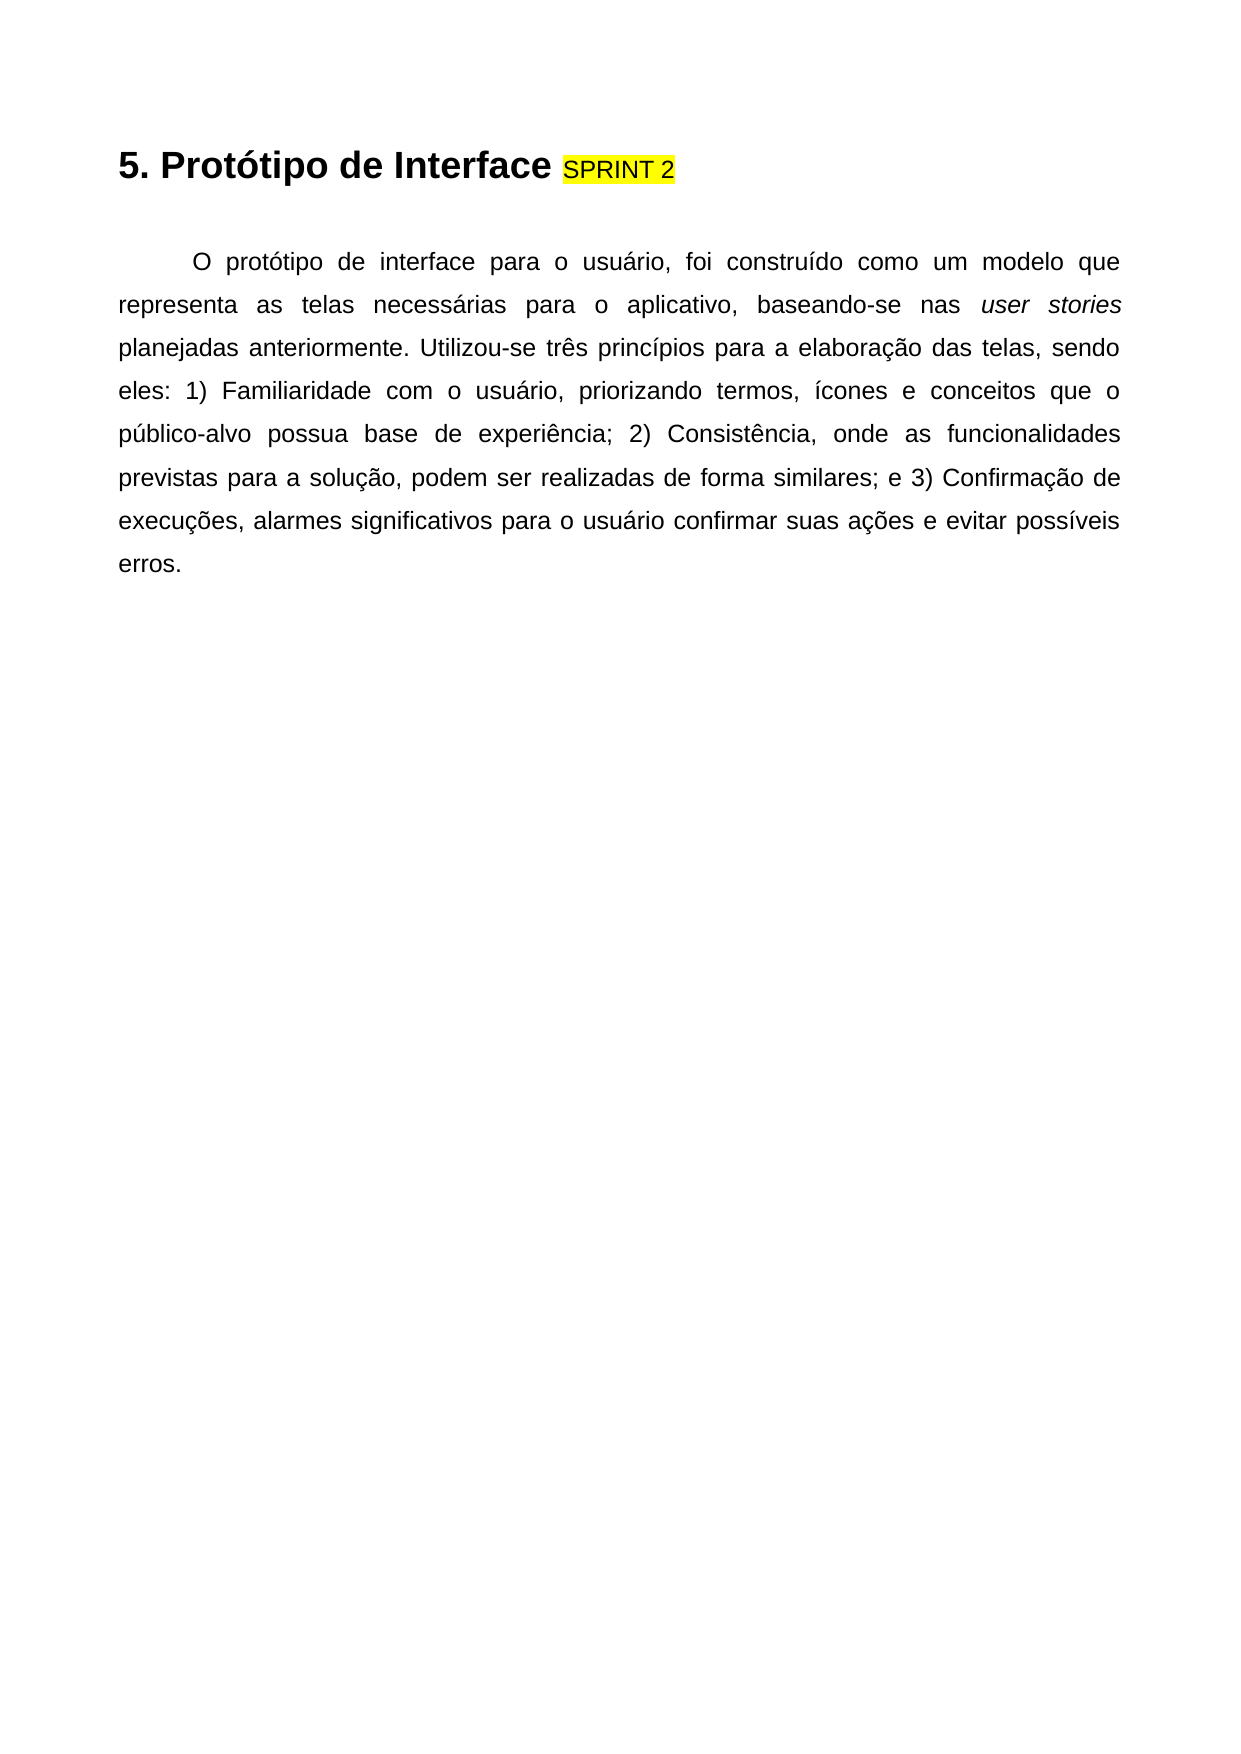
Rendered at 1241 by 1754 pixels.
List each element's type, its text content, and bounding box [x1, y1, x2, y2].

text O protótipo de interface para o usuário, foi construído como um modelo que representa as telas necessárias para o aplicativo, baseando-se nas user stories planejadas anteriormente. Utilizou-se três princípios para a elaboração das telas, sendo eles: 1) Familiaridade com o usuário, priorizando termos, ícones e conceitos que o público-alvo possua base de experiência; 2) Consistência, onde as funcionalidades previstas para a solução, podem ser realizadas de forma similares; e 3) Confirmação de execuções, alarmes significativos para o usuário confirmar suas ações e evitar possíveis erros. [118, 247, 1122, 578]
subtitle 5. Protótipo de Interface SPRINT 2 [118, 143, 1122, 187]
